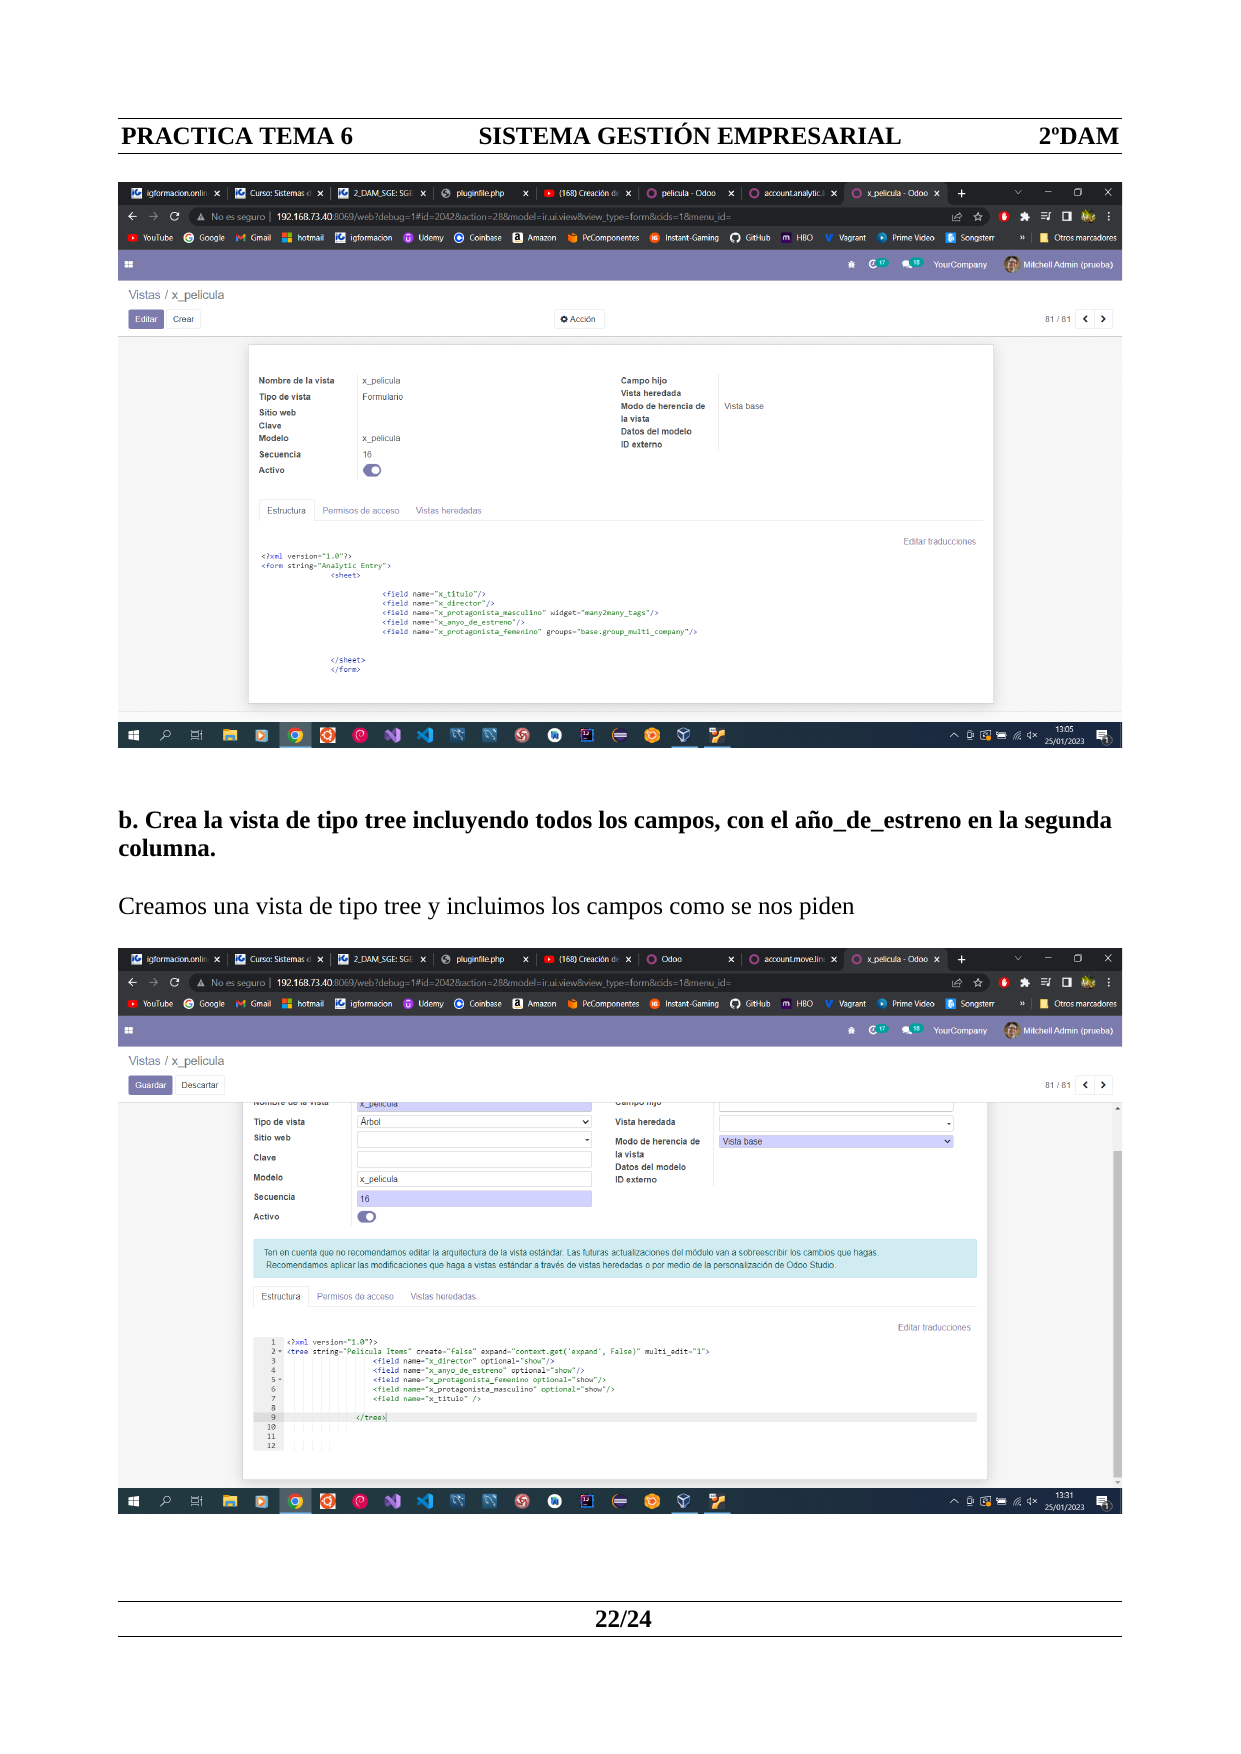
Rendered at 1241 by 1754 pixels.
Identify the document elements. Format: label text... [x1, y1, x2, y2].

picture [118, 182, 1123, 748]
text Creamos una vista de tipo tree y incluimos los campos como se nos piden [118, 891, 1122, 920]
picture [118, 948, 1123, 1514]
text b. Crea la vista de tipo tree incluyendo todos los campos, con el año_de_estreno en la segunda columna. [118, 805, 1122, 862]
